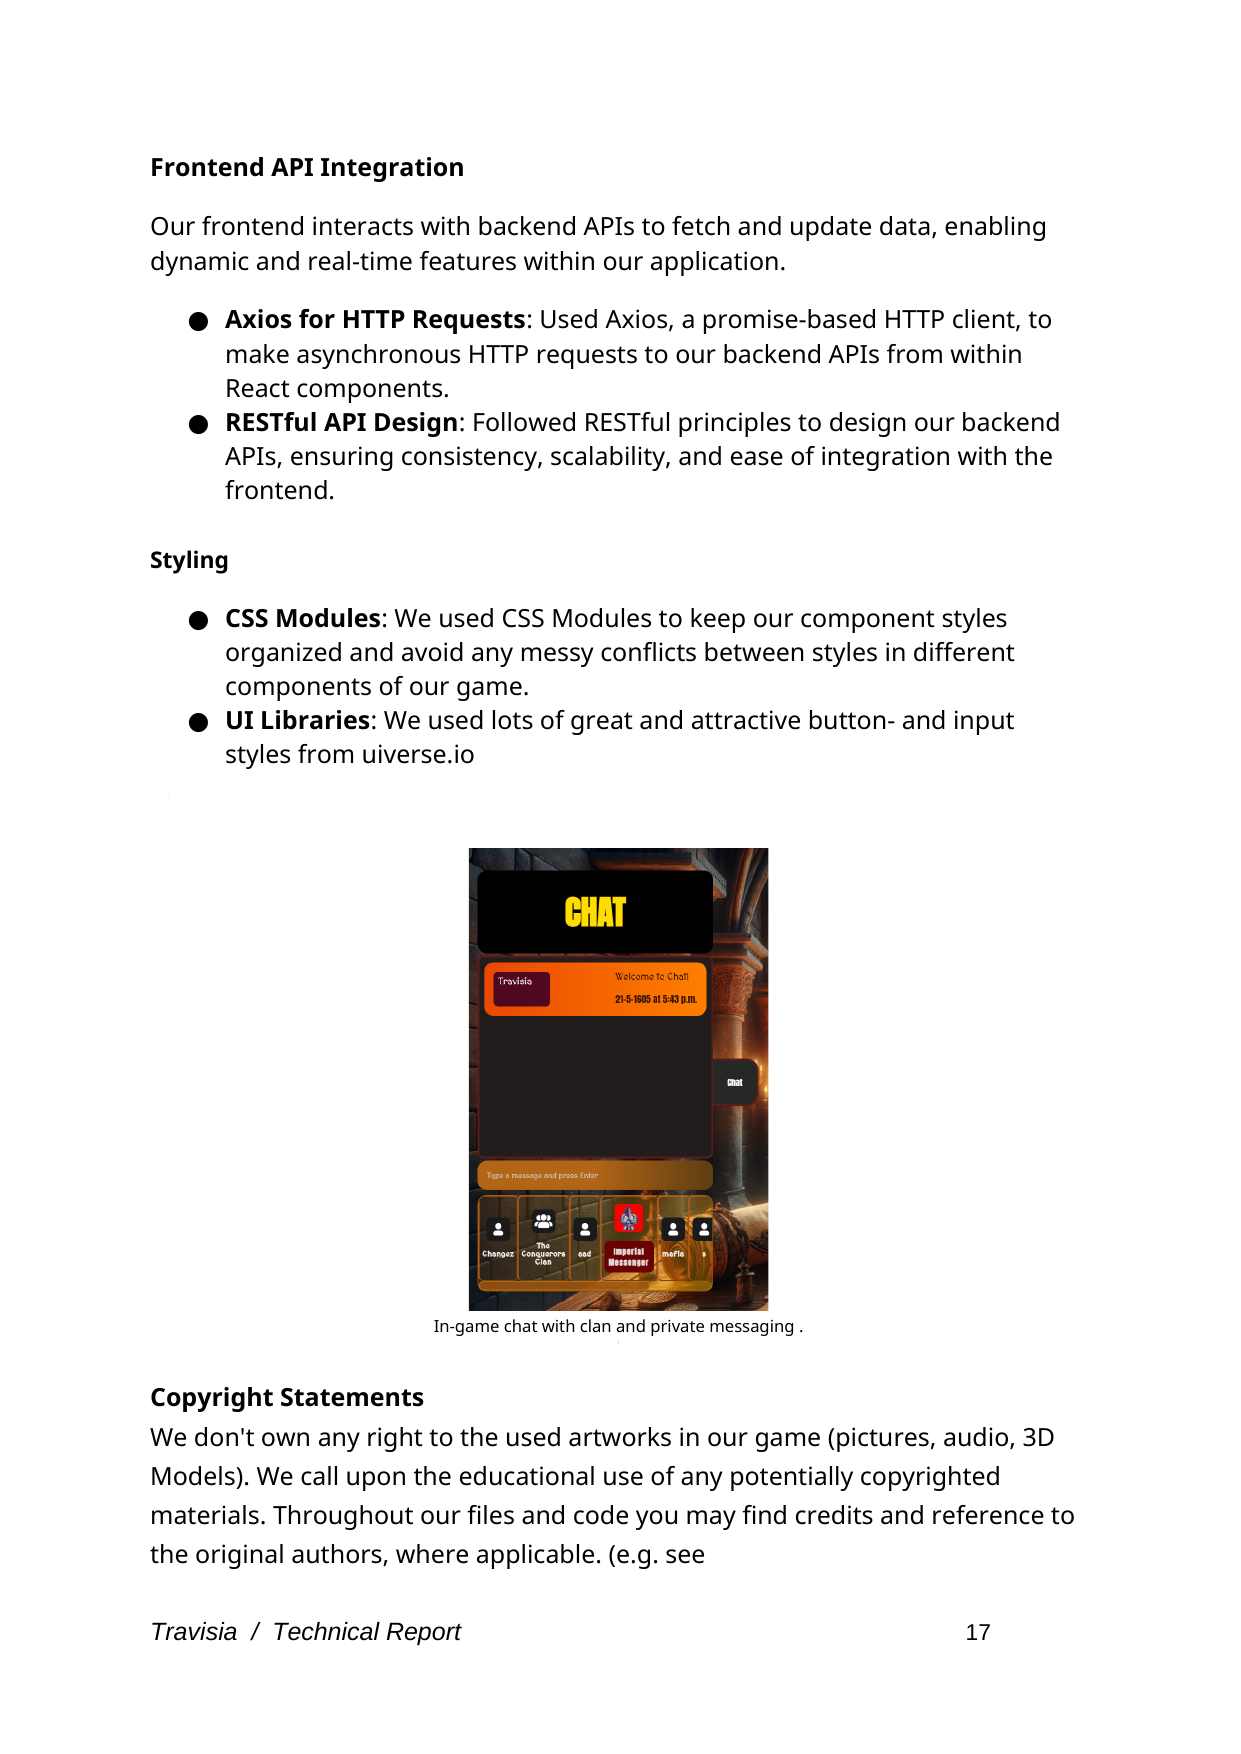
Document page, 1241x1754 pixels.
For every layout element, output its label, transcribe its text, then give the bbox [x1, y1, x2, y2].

subtitle Frontend API Integration [150, 150, 1087, 184]
text In-game chat with clan and private messaging . [150, 1315, 1087, 1338]
list RESTful API Design: Followed RESTful principles to design our backend APIs, ensuring consistency, scalability, and ease of integration with the frontend. [187, 404, 1087, 507]
list Axios for HTTP Requests: Used Axios, a promise-based HTTP client, to make asynchronous HTTP requests to our backend APIs from within React components. [187, 302, 1087, 404]
text We don't own any right to the used artworks in our game (pictures, audio, 3D Models). We call upon the educational use of any potentially copyrighted materials. Throughout our files and code you may find credits and reference to the original authors, where applicable. (e.g. see [150, 1419, 1087, 1571]
list CSS Modules: We used CSS Modules to keep our component styles organized and avoid any messy conflicts between styles in different components of our game. [187, 600, 1087, 702]
list UI Libraries: We used lots of great and attractive button- and input styles from uiverse.io [187, 702, 1087, 771]
text Our frontend interacts with backend APIs to fetch and update data, enabling dynamic and real-time features within our application. [150, 209, 1087, 277]
subtitle Styling [150, 544, 1087, 575]
text Copyright Statements [150, 1380, 1087, 1414]
picture [468, 848, 769, 1311]
